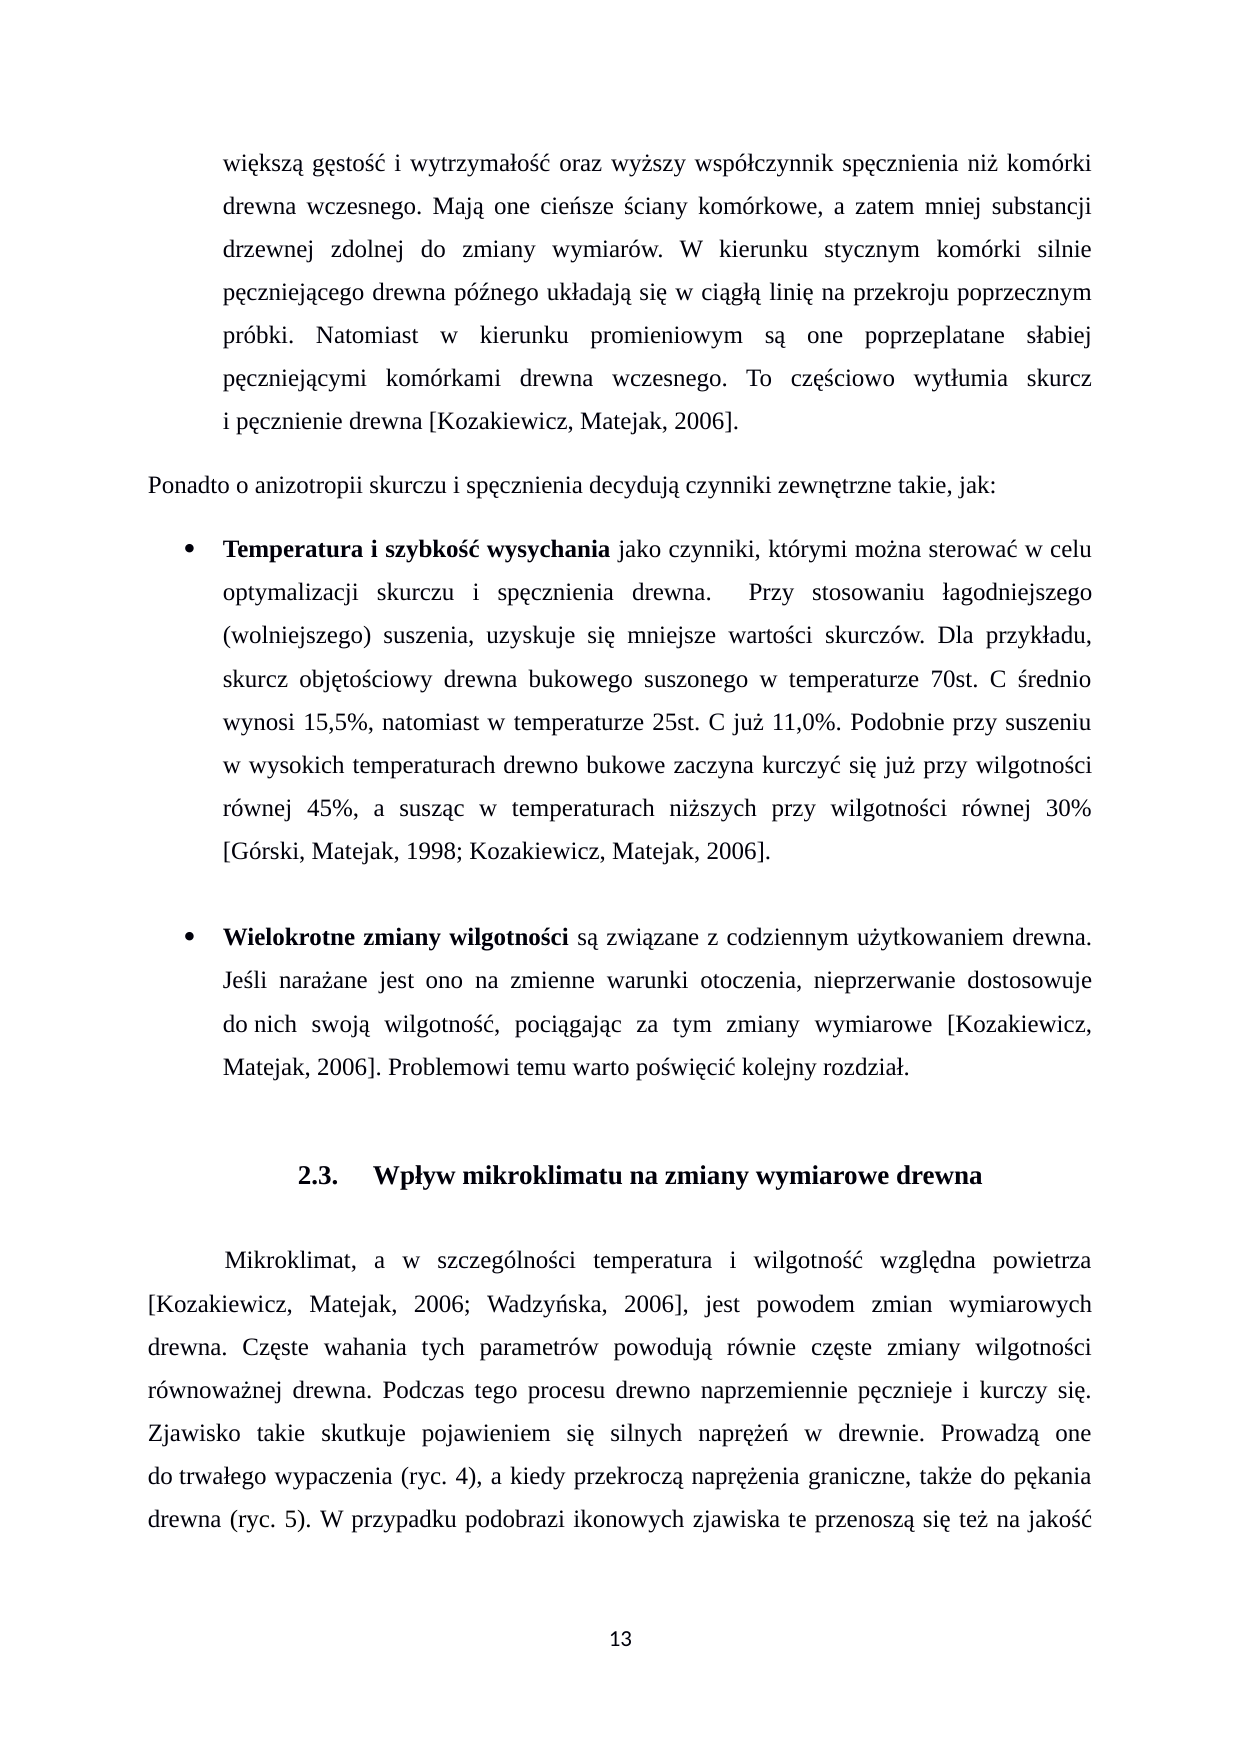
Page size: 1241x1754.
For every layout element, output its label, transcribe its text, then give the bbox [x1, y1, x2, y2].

list Temperatura i szybkość wysychania jako czynniki, którymi można sterować w celu optymalizacji skurczu i spęcznienia drewna. Przy stosowaniu łagodniejszego (wolniejszego) suszenia, uzyskuje się mniejsze wartości skurczów. Dla przykładu, skurcz objętościowy drewna bukowego suszonego w temperaturze 70st. C średnio wynosi 15,5%, natomiast w temperaturze 25st. C już 11,0%. Podobnie przy suszeniu w wysokich temperaturach drewno bukowe zaczyna kurczyć się już przy wilgotności równej 45%, a susząc w temperaturach niższych przy wilgotności równej 30% [Górski, Matejak, 1998; Kozakiewicz, Matejak, 2006]. [185, 534, 1093, 865]
list Wielokrotne zmiany wilgotności są związane z codziennym użytkowaniem drewna. Jeśli narażane jest ono na zmienne warunki otoczenia, nieprzerwanie dostosowuje do nich swoją wilgotność, pociągając za tym zmiany wymiarowe [Kozakiewicz, Matejak, 2006]. Problemowi temu warto poświęcić kolejny rozdział. [185, 922, 1093, 1081]
subtitle Wpływ mikroklimatu na zmiany wymiarowe drewna [298, 1159, 1093, 1190]
list większą gęstość i wytrzymałość oraz wyższy współczynnik spęcznienia niż komórki drewna wczesnego. Mają one cieńsze ściany komórkowe, a zatem mniej substancji drzewnej zdolnej do zmiany wymiarów. W kierunku stycznym komórki silnie pęczniejącego drewna późnego układają się w ciągłą linię na przekroju poprzecznym próbki. Natomiast w kierunku promieniowym są one poprzeplatane słabiej pęczniejącymi komórkami drewna wczesnego. To częściowo wytłumia skurcz i pęcznienie drewna [Kozakiewicz, Matejak, 2006]. [185, 148, 1093, 435]
text Mikroklimat, a w szczególności temperatura i wilgotność względna powietrza [Kozakiewicz, Matejak, 2006; Wadzyńska, 2006], jest powodem zmian wymiarowych drewna. Częste wahania tych parametrów powodują równie częste zmiany wilgotności równoważnej drewna. Podczas tego procesu drewno naprzemiennie pęcznieje i kurczy się. Zjawisko takie skutkuje pojawieniem się silnych naprężeń w drewnie. Prowadzą one do trwałego wypaczenia (ryc. 4), a kiedy przekroczą naprężenia graniczne, także do pękania drewna (ryc. 5). W przypadku podobrazi ikonowych zjawiska te przenoszą się też na jakość [148, 1246, 1093, 1533]
text Ponadto o anizotropii skurczu i spęcznienia decydują czynniki zewnętrzne takie, jak: [148, 470, 1093, 499]
